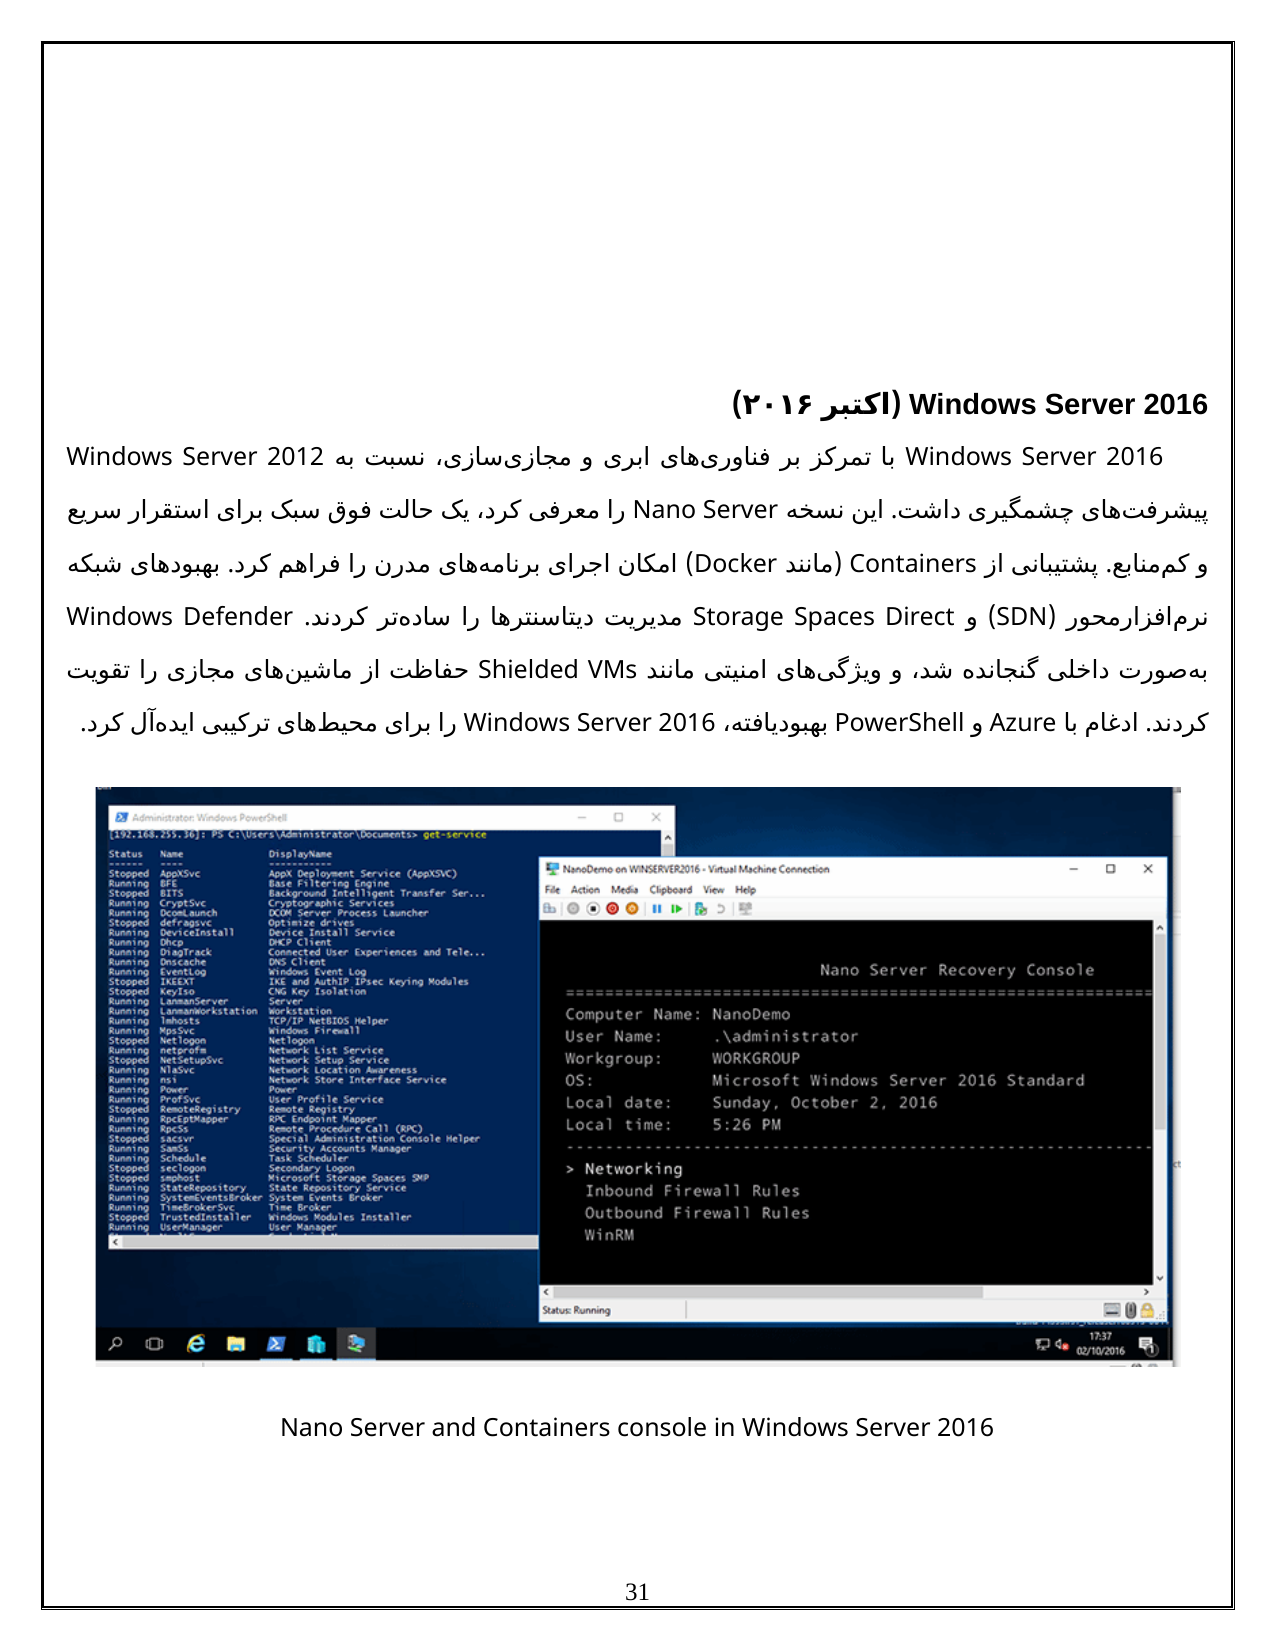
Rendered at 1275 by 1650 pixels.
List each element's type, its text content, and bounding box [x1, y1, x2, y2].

text Windows Server 2016 با تمرکز بر فناوری‌های ابری و مجازی‌سازی، نسبت به Windows Server 2012 پیشرفت‌های چشمگیری داشت. این نسخه Nano Server را معرفی کرد، یک حالت فوق سبک برای استقرار سریع و کم‌منابع. پشتیبانی از Containers (مانند Docker) امکان اجرای برنامه‌های مدرن را فراهم کرد. بهبودهای شبکه نرم‌افزارمحور (SDN) و Storage Spaces Direct مدیریت دیتاسنترها را ساده‌تر کردند. Windows Defender به‌صورت داخلی گنجانده شد، و ویژگی‌های امنیتی مانند Shielded VMs حفاظت از ماشین‌های مجازی را تقویت کردند. ادغام با Azure و PowerShell بهبودیافته، Windows Server 2016 را برای محیط‌های ترکیبی ایده‌آل کرد. [66, 439, 1209, 742]
picture [95, 787, 1181, 1367]
text Nano Server and Containers console in Windows Server 2016 [66, 775, 1209, 1443]
subtitle Windows Server 2016 (اکتبر ۲۰۱۶) [66, 387, 1209, 426]
